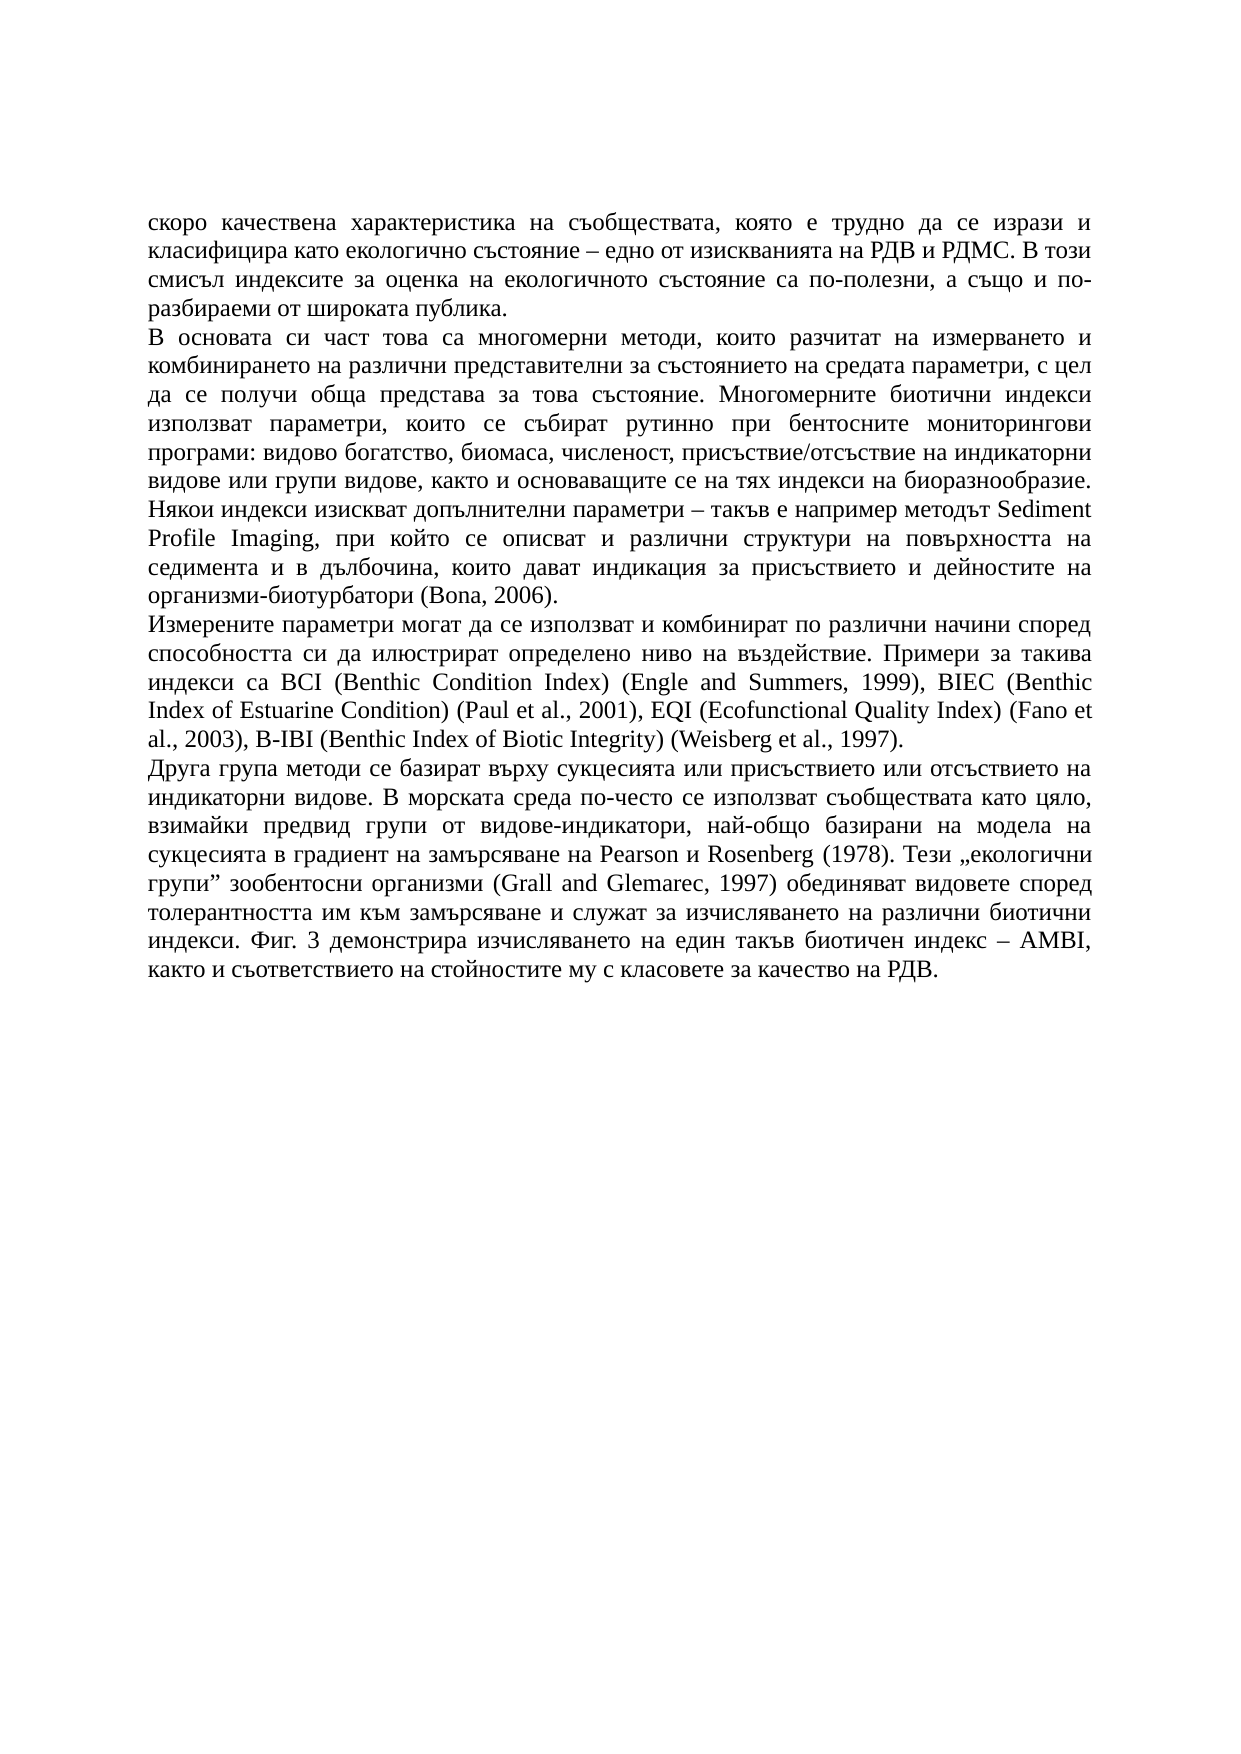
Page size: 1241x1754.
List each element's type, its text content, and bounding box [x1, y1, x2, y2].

text скоро качествена характеристика на съобществата, която е трудно да се изрази и класифицира като екологично състояние – едно от изискванията на РДВ и РДМС. В този смисъл индексите за оценка на екологичното състояние са по-полезни, а също и по-разбираеми от широката публика. [148, 207, 1093, 322]
text В основата си част това са многомерни методи, които разчитат на измерването и комбинирането на различни представителни за състоянието на средата параметри, с цел да се получи обща представа за това състояние. Многомерните биотични индекси използват параметри, които се събират рутинно при бентосните мониторингови програми: видово богатство, биомаса, численост, присъствие/отсъствие на индикаторни видове или групи видове, както и основаващите се на тях индекси на биоразнообразие. Някои индекси изискват допълнителни параметри – такъв е например методът Sediment Profile Imaging, при който се описват и различни структури на повърхността на седимента и в дълбочина, които дават индикация за присъствието и дейностите на организми-биотурбатори (Bona, 2006). [148, 322, 1093, 609]
text Друга група методи се базират върху сукцесията или присъствието или отсъствието на индикаторни видове. В морската среда по-често се използват съобществата като цяло, взимайки предвид групи от видове-индикатори, най-общо базирани на модела на сукцесията в градиент на замърсяване на Pearson и Rosenberg (1978). Тези „екологични групи” зообентосни организми (Grall and Glemarec, 1997) обединяват видовете според толерантността им към замърсяване и служат за изчисляването на различни биотични индекси. Фиг. 3 демонстрира изчисляването на един такъв биотичен индекс – AMBI, както и съответствието на стойностите му с класовете за качество на РДВ. [148, 753, 1093, 983]
text Измерените параметри могат да се използват и комбинират по различни начини според способността си да илюстрират определено ниво на въздействие. Примери за такива индекси са BCI (Benthic Condition Index) (Engle and Summers, 1999), BIEC (Benthic Index of Estuarine Condition) (Paul et al., 2001), EQI (Ecofunctional Quality Index) (Fano et al., 2003), B-IBI (Benthic Index of Biotic Integrity) (Weisberg et al., 1997). [148, 609, 1093, 753]
